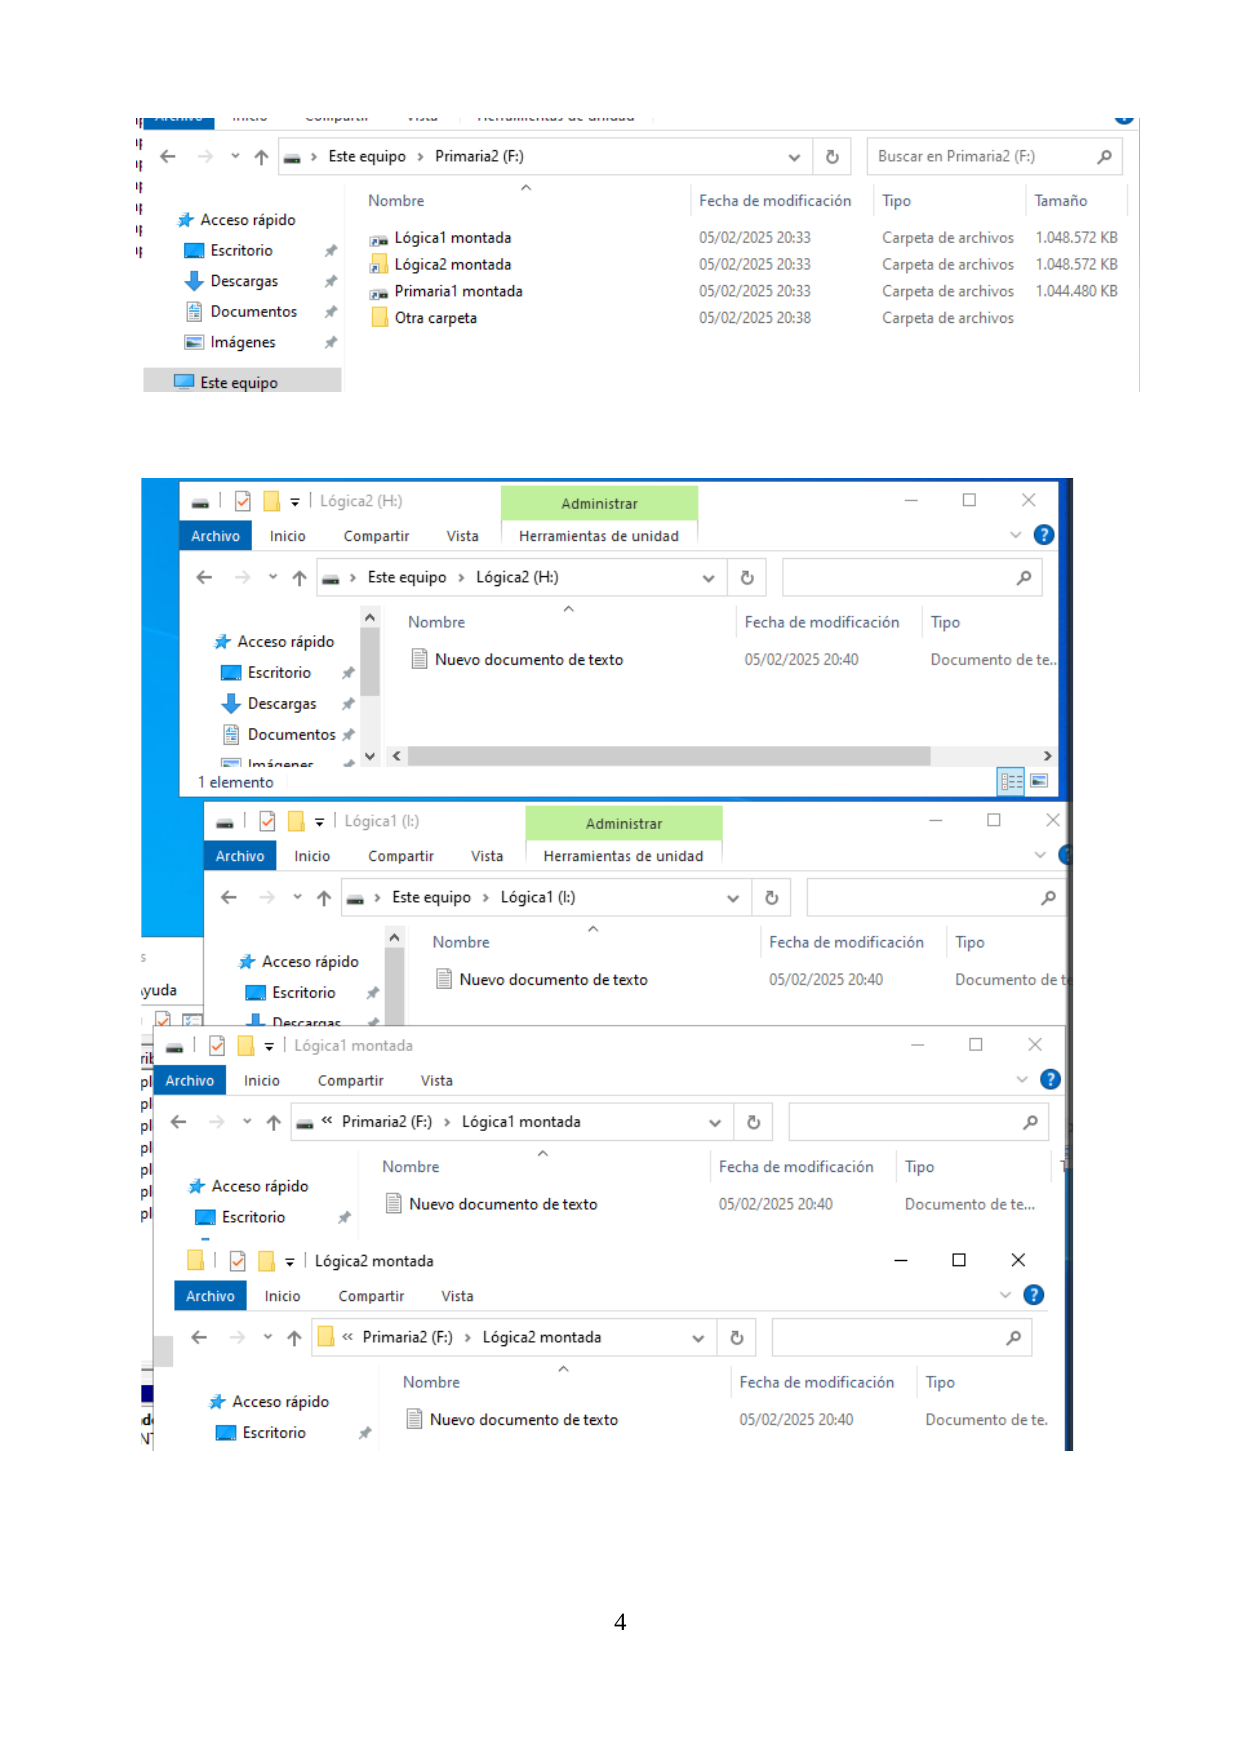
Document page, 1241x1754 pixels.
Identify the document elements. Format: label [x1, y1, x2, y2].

picture [141, 478, 1074, 1451]
picture [136, 118, 1140, 392]
